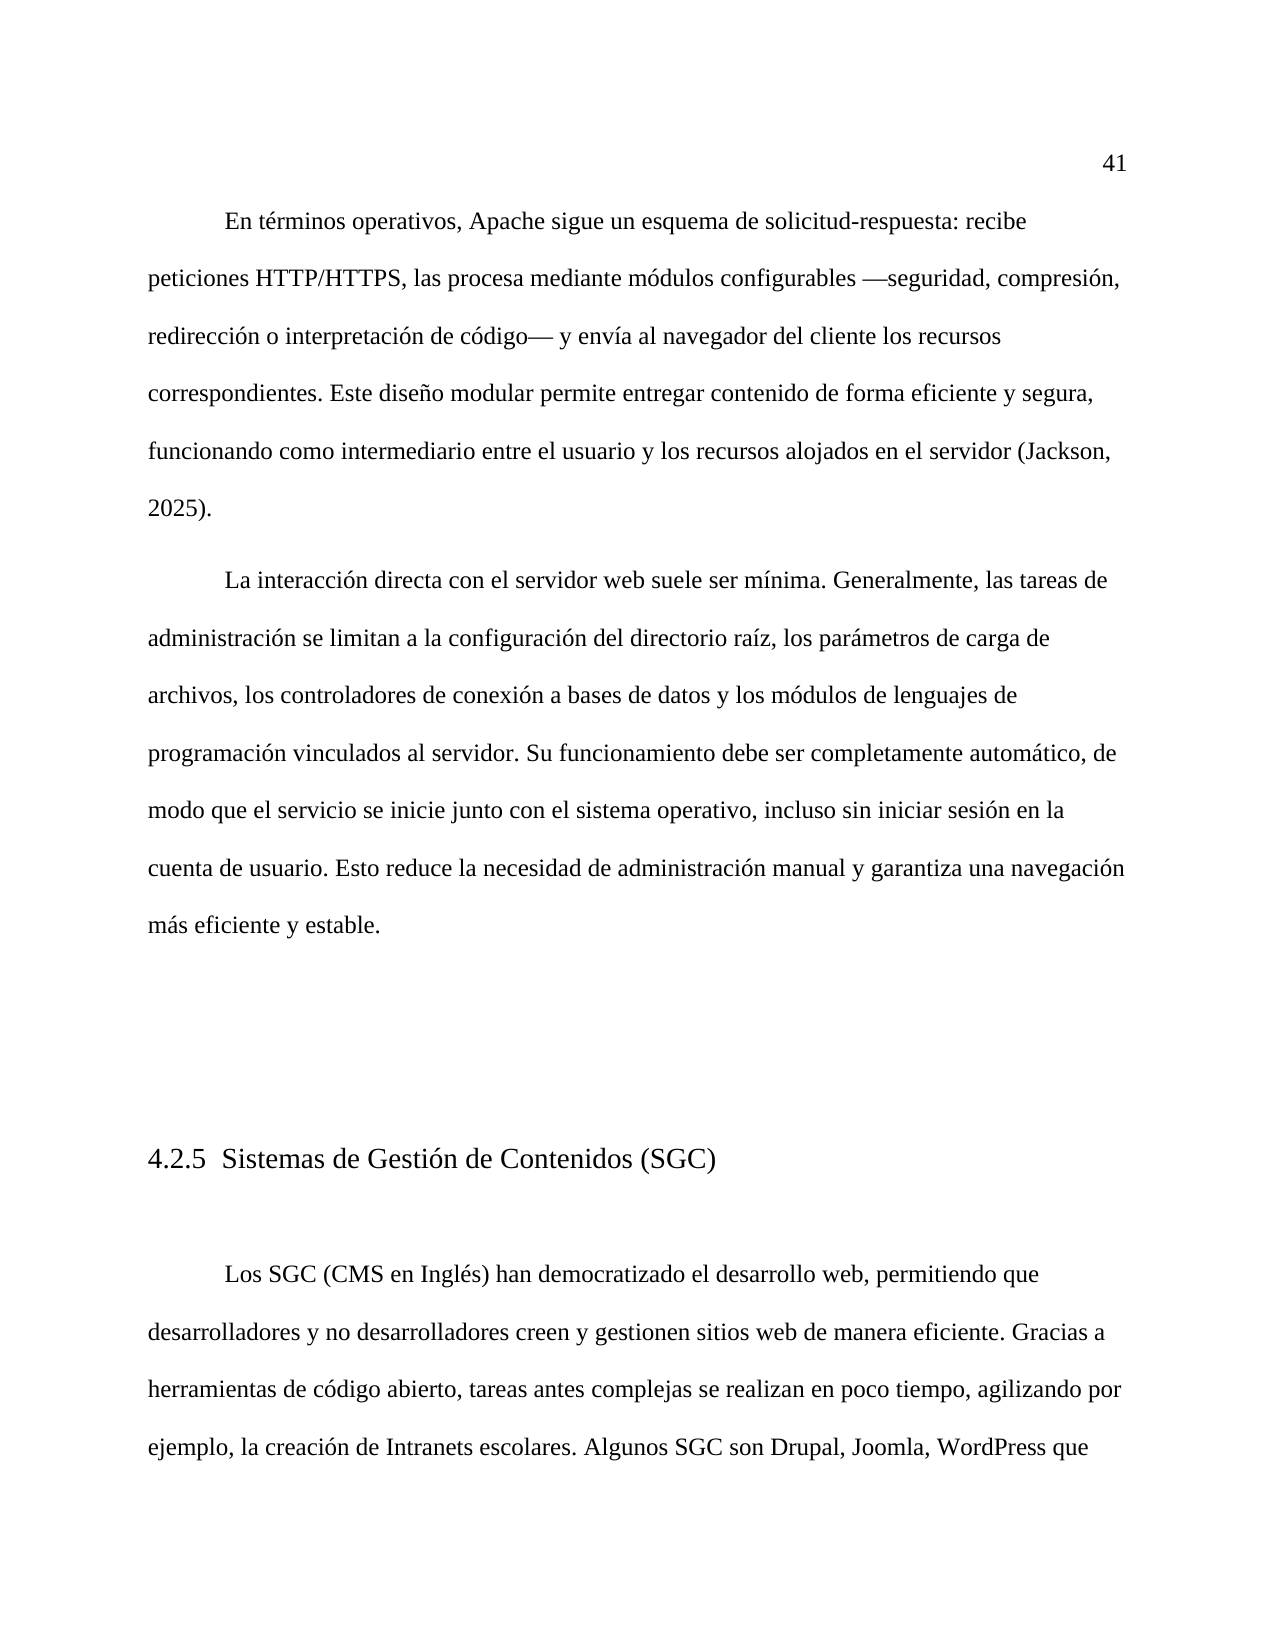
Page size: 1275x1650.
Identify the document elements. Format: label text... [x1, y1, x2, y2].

text En términos operativos, Apache sigue un esquema de solicitud-respuesta: recibe peticiones HTTP/HTTPS, las procesa mediante módulos configurables —seguridad, compresión, redirección o interpretación de código— y envía al navegador del cliente los recursos correspondientes. Este diseño modular permite entregar contenido de forma eficiente y segura, funcionando como intermediario entre el usuario y los recursos alojados en el servidor (Jackson, 2025). [148, 206, 1127, 522]
text La interacción directa con el servidor web suele ser mínima. Generalmente, las tareas de administración se limitan a la configuración del directorio raíz, los parámetros de carga de archivos, los controladores de conexión a bases de datos y los módulos de lenguajes de programación vinculados al servidor. Su funcionamiento debe ser completamente automático, de modo que el servicio se inicie junto con el sistema operativo, incluso sin iniciar sesión en la cuenta de usuario. Esto reduce la necesidad de administración manual y garantiza una navegación más eficiente y estable. [148, 565, 1127, 939]
subtitle Sistemas de Gestión de Contenidos (SGC) [148, 1141, 1127, 1175]
text Los SGC (CMS en Inglés) han democratizado el desarrollo web, permitiendo que desarrolladores y no desarrolladores creen y gestionen sitios web de manera eficiente. Gracias a herramientas de código abierto, tareas antes complejas se realizan en poco tiempo, agilizando por ejemplo, la creación de Intranets escolares. Algunos SGC son Drupal, Joomla, WordPress que [148, 1259, 1127, 1461]
